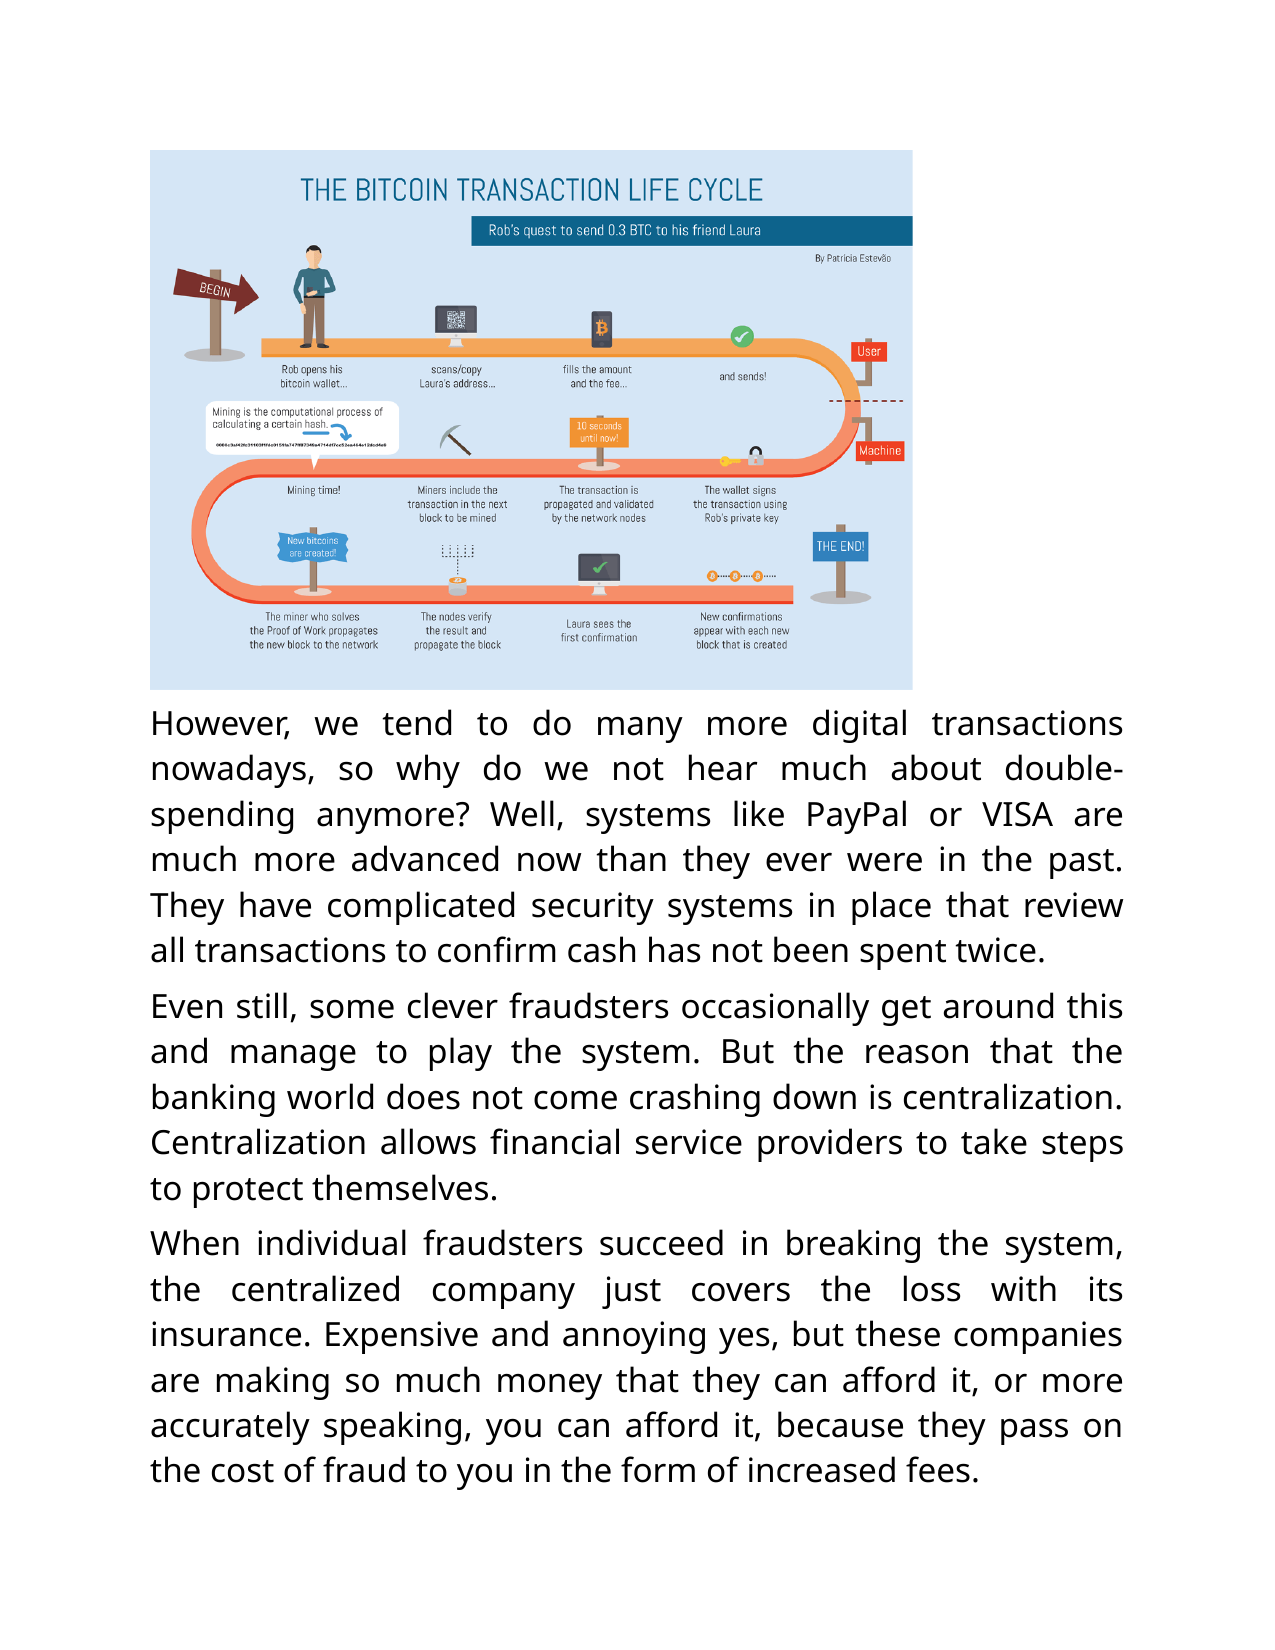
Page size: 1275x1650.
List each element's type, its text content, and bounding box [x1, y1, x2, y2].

text However, we tend to do many more digital transactions nowadays, so why do we not hear much about double-spending anymore? Well, systems like PayPal or VISA are much more advanced now than they ever were in the past. They have complicated security systems in place that review all transactions to confirm cash has not been spent twice. [150, 700, 1125, 972]
text When individual fraudsters succeed in breaking the system, the centralized company just covers the loss with its insurance. Expensive and annoying yes, but these companies are making so much money that they can afford it, or more accurately speaking, you can afford it, because they pass on the cost of fraud to you in the form of increased fees. [150, 1220, 1125, 1493]
text Even still, some clever fraudsters occasionally get around this and manage to play the system. But the reason that the banking world does not come crashing down is centralization. Centralization allows financial service providers to take steps to protect themselves. [150, 983, 1125, 1210]
picture [150, 150, 913, 690]
